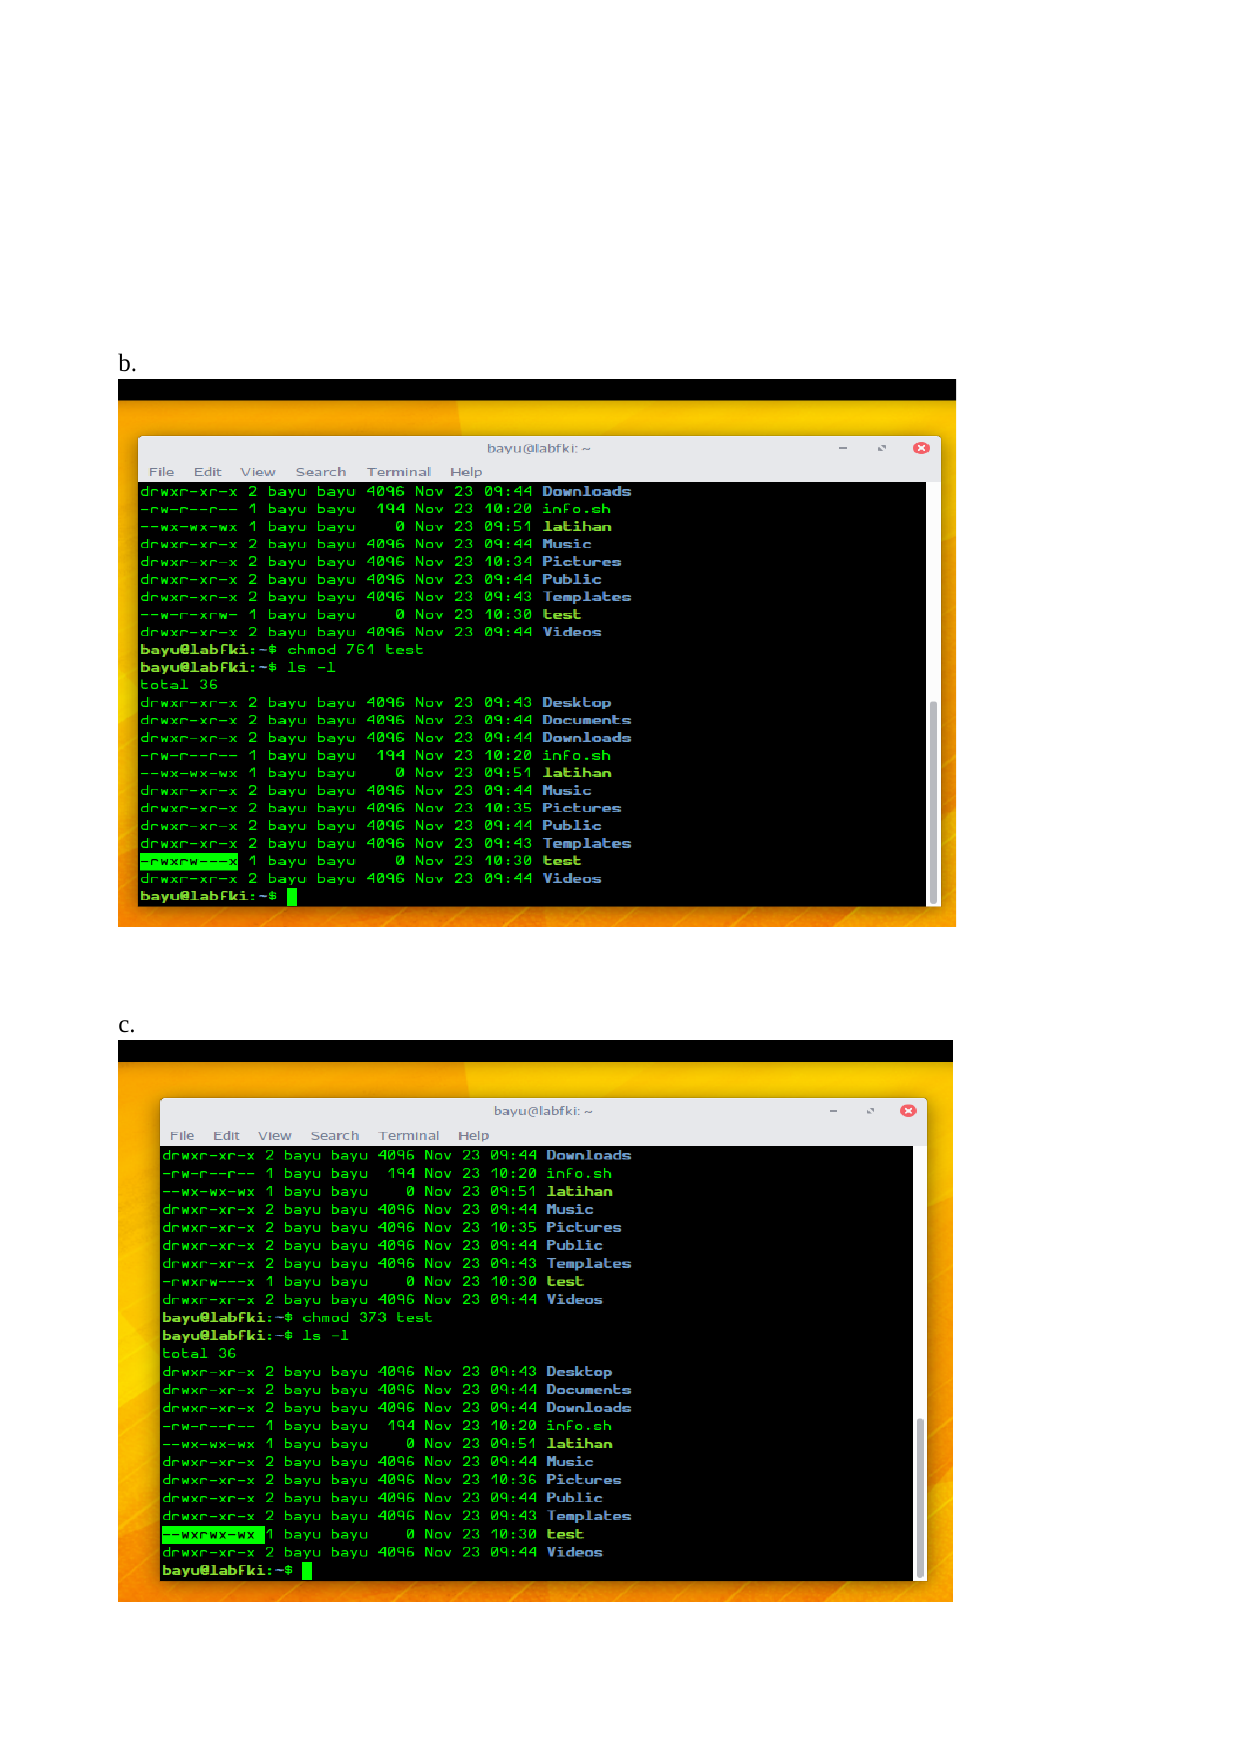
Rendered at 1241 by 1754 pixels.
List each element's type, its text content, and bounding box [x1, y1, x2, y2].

picture [118, 383, 957, 927]
picture [118, 1044, 953, 1602]
text b. [118, 348, 1122, 377]
text c. [118, 1009, 1122, 1038]
